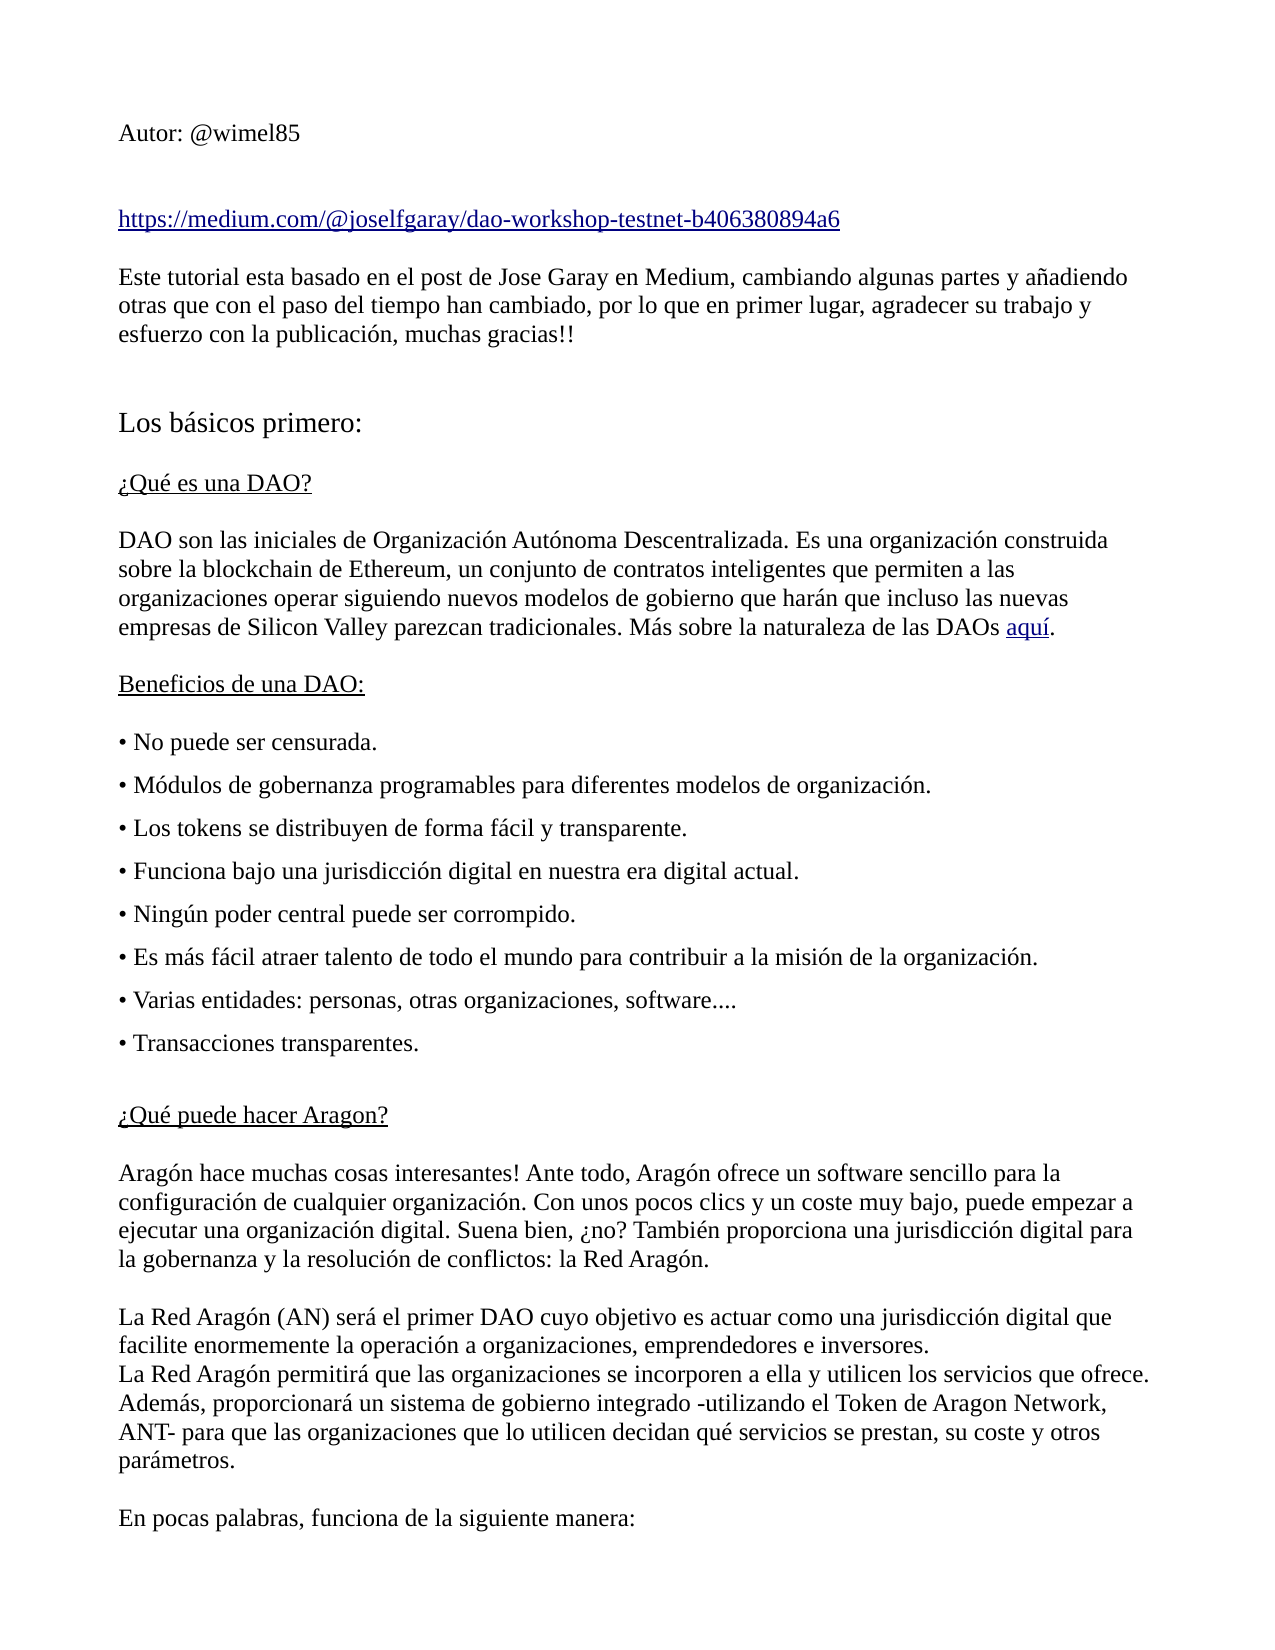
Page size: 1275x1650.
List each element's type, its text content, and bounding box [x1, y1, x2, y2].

text • Transacciones transparentes. [118, 1028, 1157, 1057]
text ¿Qué es una DAO? [118, 468, 1157, 497]
text Este tutorial esta basado en el post de Jose Garay en Medium, cambiando algunas partes y añadiendo otras que con el paso del tiempo han cambiado, por lo que en primer lugar, agradecer su trabajo y esfuerzo con la publicación, muchas gracias!! [118, 262, 1157, 348]
text Aragón hace muchas cosas interesantes! Ante todo, Aragón ofrece un software sencillo para la configuración de cualquier organización. Con unos pocos clics y un coste muy bajo, puede empezar a ejecutar una organización digital. Suena bien, ¿no? También proporciona una jurisdicción digital para la gobernanza y la resolución de conflictos: la Red Aragón. [118, 1158, 1157, 1273]
text • Ningún poder central puede ser corrompido. [118, 899, 1157, 928]
text • Varias entidades: personas, otras organizaciones, software.... [118, 985, 1157, 1014]
text • Módulos de gobernanza programables para diferentes modelos de organización. [118, 770, 1157, 798]
text DAO son las iniciales de Organización Autónoma Descentralizada. Es una organización construida sobre la blockchain de Ethereum, un conjunto de contratos inteligentes que permiten a las organizaciones operar siguiendo nuevos modelos de gobierno que harán que incluso las nuevas empresas de Silicon Valley parezcan tradicionales. Más sobre la naturaleza de las DAOs aquí. [118, 525, 1157, 640]
text Autor: @wimel85 [118, 118, 1157, 147]
text • Los tokens se distribuyen de forma fácil y transparente. [118, 813, 1157, 842]
text • Es más fácil atraer talento de todo el mundo para contribuir a la misión de la organización. [118, 942, 1157, 971]
text • Funciona bajo una jurisdicción digital en nuestra era digital actual. [118, 856, 1157, 885]
text https://medium.com/@joselfgaray/dao-workshop-testnet-b406380894a6 [118, 204, 1157, 233]
text La Red Aragón (AN) será el primer DAO cuyo objetivo es actuar como una jurisdicción digital que facilite enormemente la operación a organizaciones, emprendedores e inversores. [118, 1302, 1157, 1359]
text Beneficios de una DAO: [118, 669, 1157, 698]
text En pocas palabras, funciona de la siguiente manera: [118, 1503, 1157, 1532]
text Los básicos primero: [118, 406, 1157, 439]
text La Red Aragón permitirá que las organizaciones se incorporen a ella y utilicen los servicios que ofrece. Además, proporcionará un sistema de gobierno integrado -utilizando el Token de Aragon Network, ANT- para que las organizaciones que lo utilicen decidan qué servicios se prestan, su coste y otros parámetros. [118, 1359, 1157, 1474]
text ¿Qué puede hacer Aragon? [118, 1100, 1157, 1129]
text • No puede ser censurada. [118, 727, 1157, 755]
